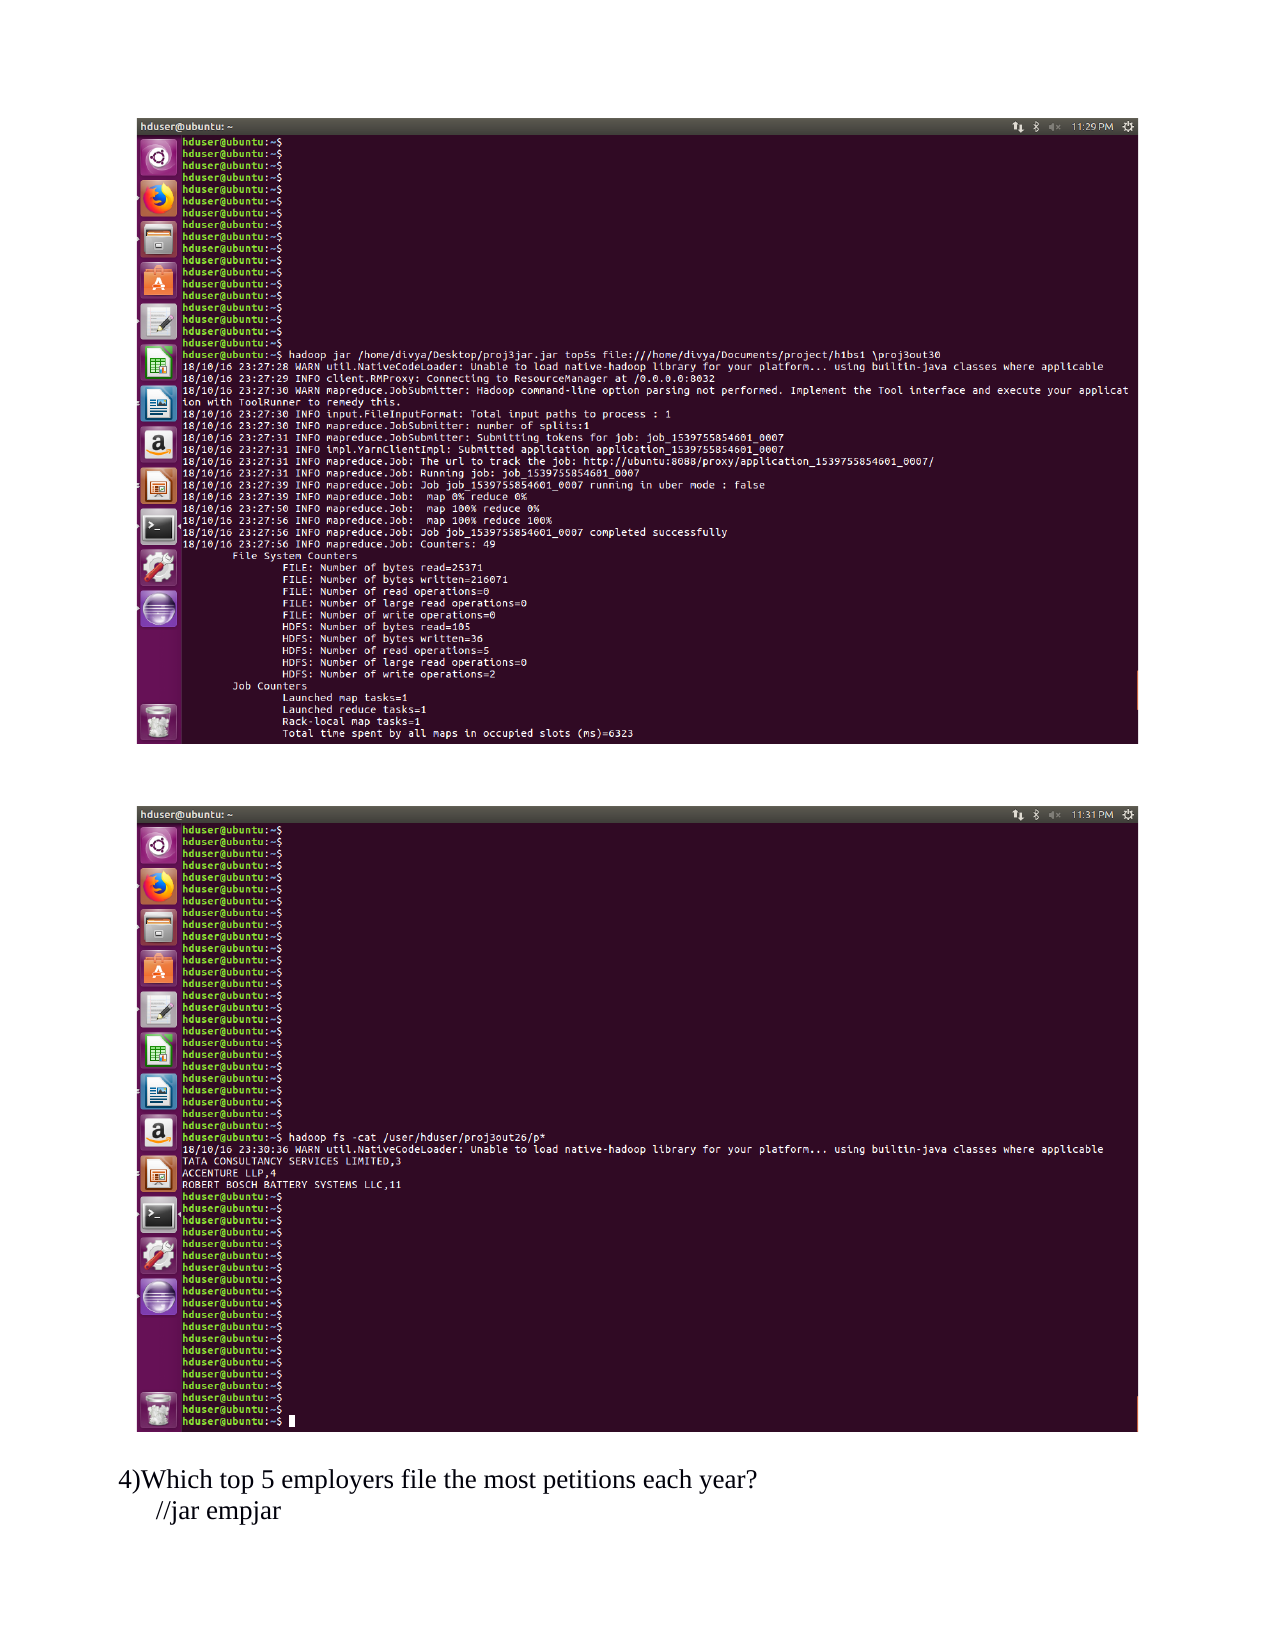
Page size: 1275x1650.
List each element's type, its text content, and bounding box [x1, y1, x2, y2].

picture [136, 118, 1139, 744]
picture [136, 806, 1139, 1432]
text 4)Which top 5 employers file the most petitions each year? [118, 1463, 1157, 1494]
text //jar empjar [156, 1494, 1157, 1525]
